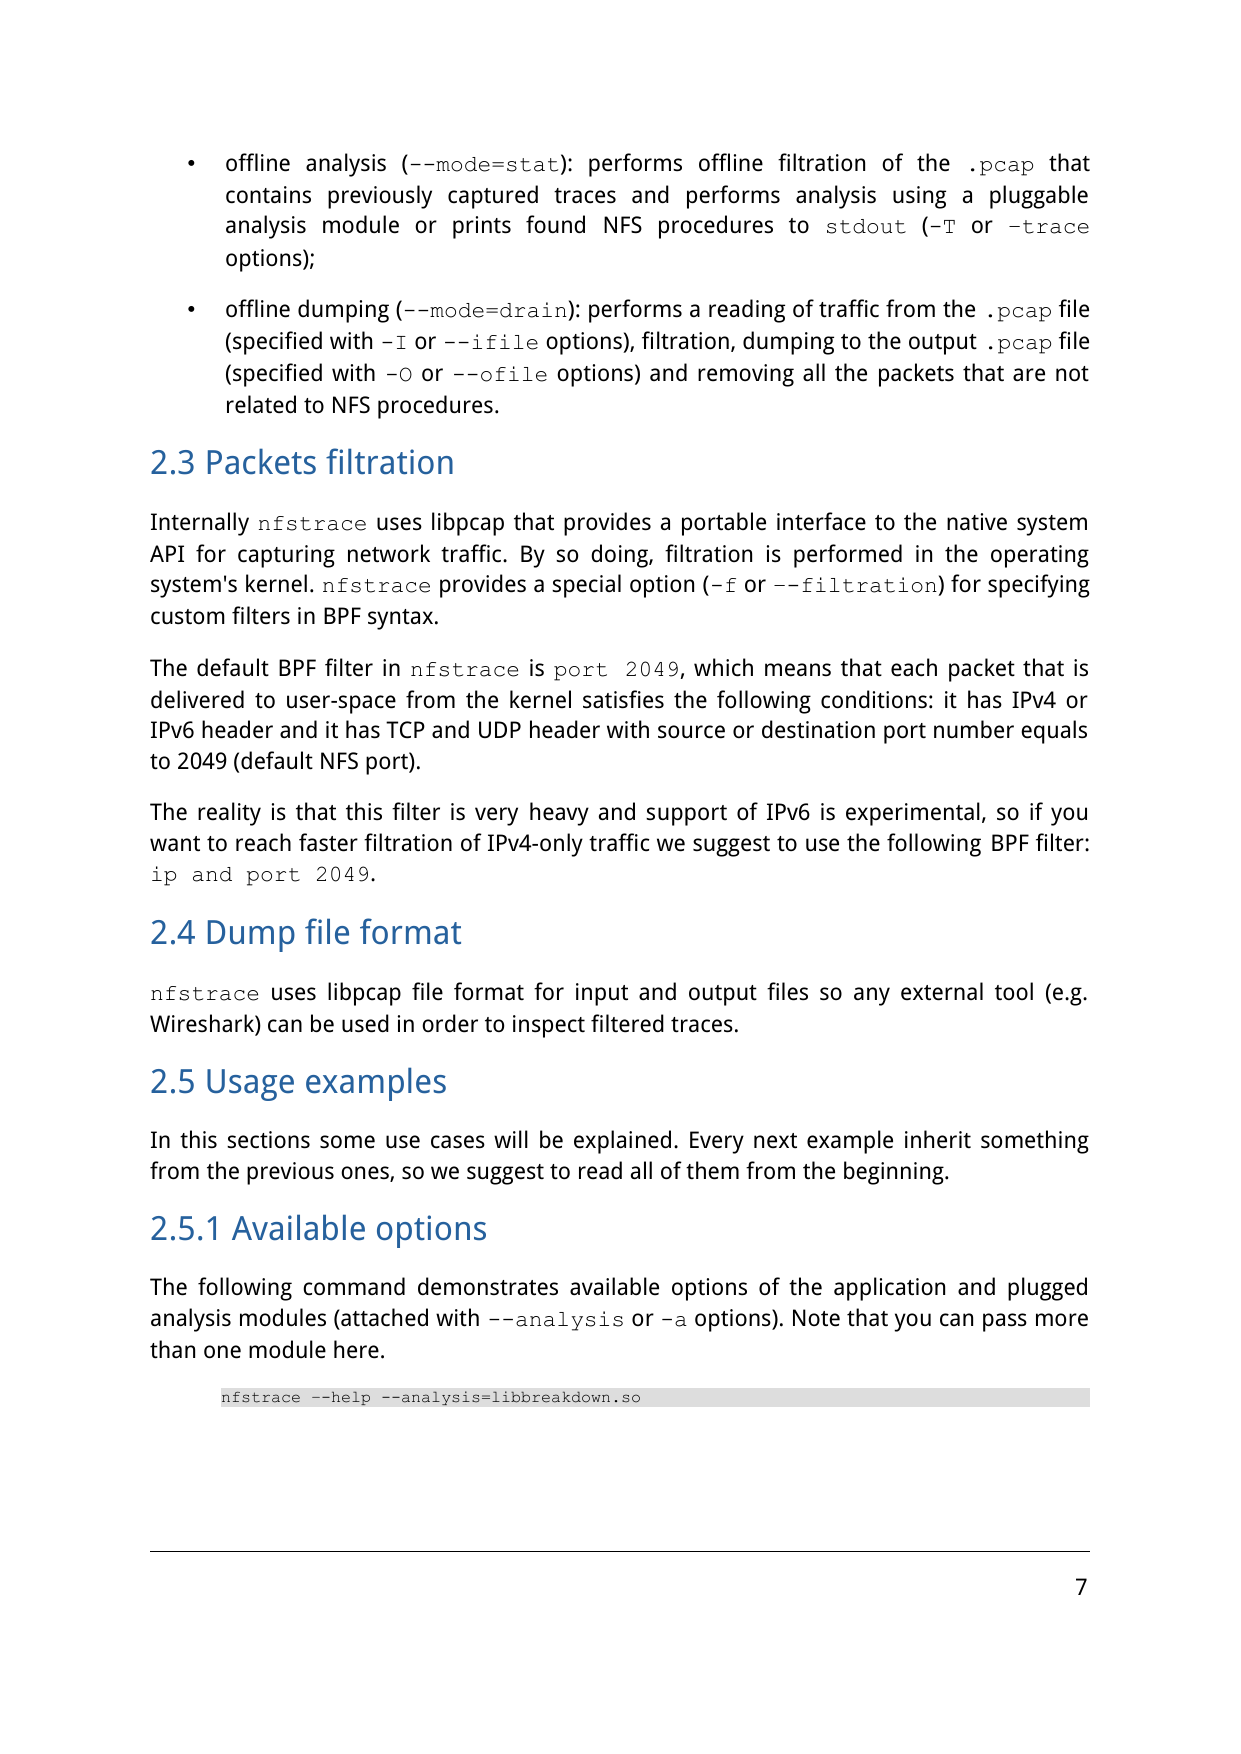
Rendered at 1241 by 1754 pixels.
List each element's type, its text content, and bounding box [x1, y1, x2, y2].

subtitle Dump file format [150, 913, 1090, 952]
text nfstrace –-help --analysis=libbreakdown.so [221, 1388, 1090, 1407]
list offline analysis (--mode=stat): performs offline filtration of the .pcap that contains previously captured traces and performs analysis using a pluggable analysis module or prints found NFS procedures to stdout (-T or –trace options); [187, 150, 1090, 271]
subtitle Usage examples [150, 1062, 1090, 1101]
text The default BPF filter in nfstrace is port 2049, which means that each packet that is delivered to user-space from the kernel satisfies the following conditions: it has IPv4 or IPv6 header and it has TCP and UDP header with source or destination port number equals to 2049 (default NFS port). [150, 655, 1090, 775]
subtitle Available options [150, 1209, 1090, 1248]
text The reality is that this filter is very heavy and support of IPv6 is experimental, so if you want to reach faster filtration of IPv4-only traffic we suggest to use the following BPF filter: ip and port 2049. [150, 799, 1090, 889]
text nfstrace uses libpcap file format for input and output files so any external tool (e.g. Wireshark) can be used in order to inspect filtered traces. [150, 979, 1090, 1037]
subtitle Packets filtration [150, 443, 1090, 482]
text In this sections some use cases will be explained. Every next example inherit something from the previous ones, so we suggest to read all of them from the beginning. [150, 1127, 1090, 1184]
text The following command demonstrates available options of the application and plugged analysis modules (attached with --analysis or -a options). Note that you can pass more than one module here. [150, 1274, 1090, 1364]
list offline dumping (--mode=drain): performs a reading of traffic from the .pcap file (specified with -I or --ifile options), filtration, dumping to the output .pcap file (specified with -O or --ofile options) and removing all the packets that are not related to NFS procedures. [187, 296, 1090, 419]
text Internally nfstrace uses libpcap that provides a portable interface to the native system API for capturing network traffic. By so doing, filtration is performed in the operating system's kernel. nfstrace provides a special option (-f or –-filtration) for specifying custom filters in BPF syntax. [150, 509, 1090, 630]
